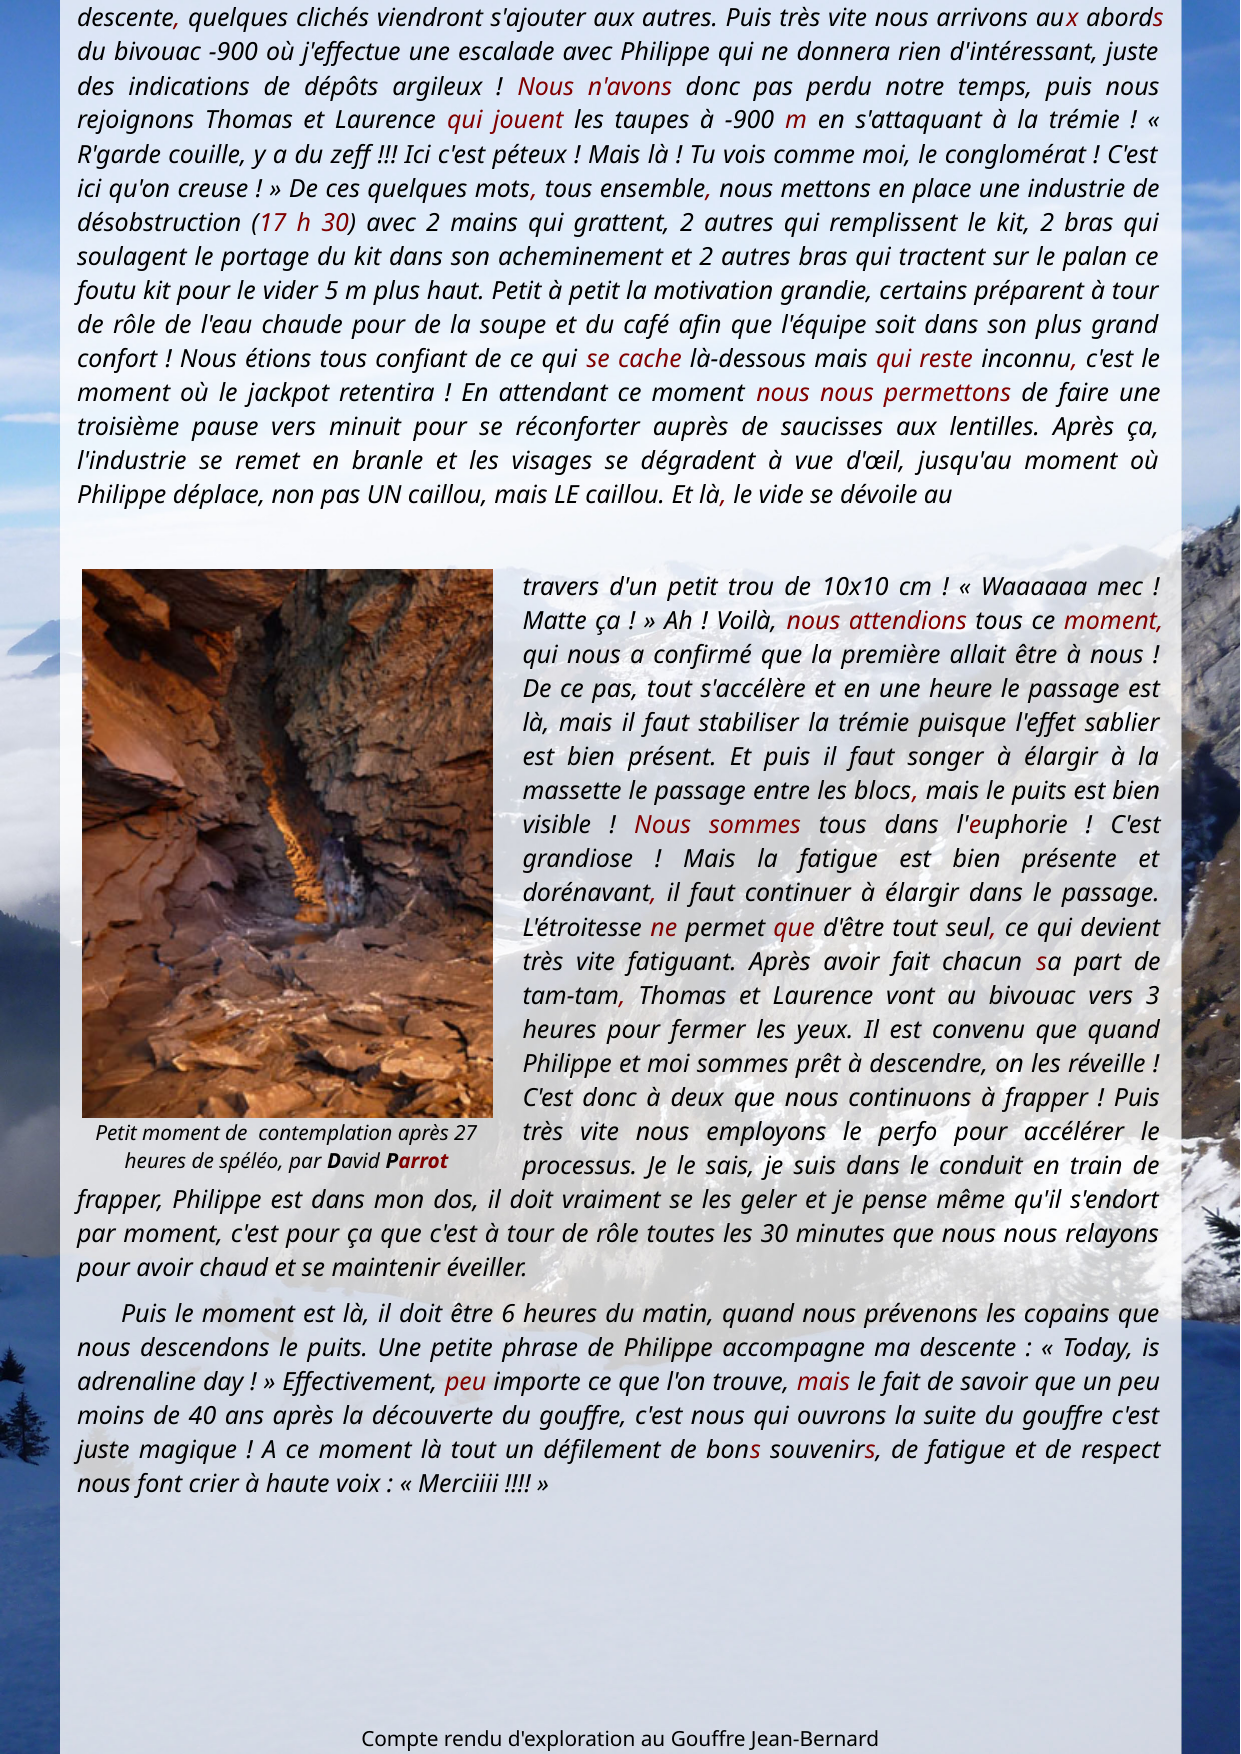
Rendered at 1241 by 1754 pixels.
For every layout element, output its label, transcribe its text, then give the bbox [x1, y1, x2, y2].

text Petit moment de contemplation après 27 heures de spéléo, par David Parrot [82, 1118, 493, 1175]
picture [0, 0, 1241, 1754]
text travers d'un petit trou de 10x10 cm ! « Waaaaaa mec ! Matte ça ! » Ah ! Voilà, nous attendions tous ce moment, qui nous a confirmé que la première allait être à nous ! De ce pas, tout s'accélère et en une heure le passage est là, mais il faut stabiliser la trémie puisque l'effet sablier est bien présent. Et puis il faut songer à élargir à la massette le passage entre les blocs, mais le puits est bien visible ! Nous sommes tous dans l'euphorie ! C'est grandiose ! Mais la fatigue est bien présente et dorénavant, il faut continuer à élargir dans le passage. L'étroitesse ne permet que d'être tout seul, ce qui devient très vite fatiguant. Après avoir fait chacun sa part de tam-tam, Thomas et Laurence vont au bivouac vers 3 heures pour fermer les yeux. Il est convenu que quand Philippe et moi sommes prêt à descendre, on les réveille ! C'est donc à deux que nous continuons à frapper ! Puis très vite nous employons le perfo pour accélérer le processus. Je le sais, je suis dans le conduit en train de frapper, Philippe est dans mon dos, il doit vraiment se les geler et je pense même qu'il s'endort par moment, c'est pour ça que c'est à tour de rôle toutes les 30 minutes que nous nous relayons pour avoir chaud et se maintenir éveiller. [77, 557, 1163, 1284]
text descente, quelques clichés viendront s'ajouter aux autres. Puis très vite nous arrivons aux abords du bivouac -900 où j'effectue une escalade avec Philippe qui ne donnera rien d'intéressant, juste des indications de dépôts argileux ! Nous n'avons donc pas perdu notre temps, puis nous rejoignons Thomas et Laurence qui jouent les taupes à -900 m en s'attaquant à la trémie ! « R'garde couille, y a du zeff !!! Ici c'est péteux ! Mais là ! Tu vois comme moi, le conglomérat ! C'est ici qu'on creuse ! » De ces quelques mots, tous ensemble, nous mettons en place une industrie de désobstruction (17 h 30) avec 2 mains qui grattent, 2 autres qui remplissent le kit, 2 bras qui soulagent le portage du kit dans son acheminement et 2 autres bras qui tractent sur le palan ce foutu kit pour le vider 5 m plus haut. Petit à petit la motivation grandie, certains préparent à tour de rôle de l'eau chaude pour de la soupe et du café afin que l'équipe soit dans son plus grand confort ! Nous étions tous confiant de ce qui se cache là-dessous mais qui reste inconnu, c'est le moment où le jackpot retentira ! En attendant ce moment nous nous permettons de faire une troisième pause vers minuit pour se réconforter auprès de saucisses aux lentilles. Après ça, l'industrie se remet en branle et les visages se dégradent à vue d'œil, jusqu'au moment où Philippe déplace, non pas UN caillou, mais LE caillou. Et là, le vide se dévoile au [77, 0, 1163, 511]
text Puis le moment est là, il doit être 6 heures du matin, quand nous prévenons les copains que nous descendons le puits. Une petite phrase de Philippe accompagne ma descente : « Today, is adrenaline day ! » Effectivement, peu importe ce que l'on trouve, mais le fait de savoir que un peu moins de 40 ans après la découverte du gouffre, c'est nous qui ouvrons la suite du gouffre c'est juste magique ! A ce moment là tout un défilement de bons souvenirs, de fatigue et de respect nous font crier à haute voix : « Merciiii !!!! » [77, 1296, 1163, 1500]
